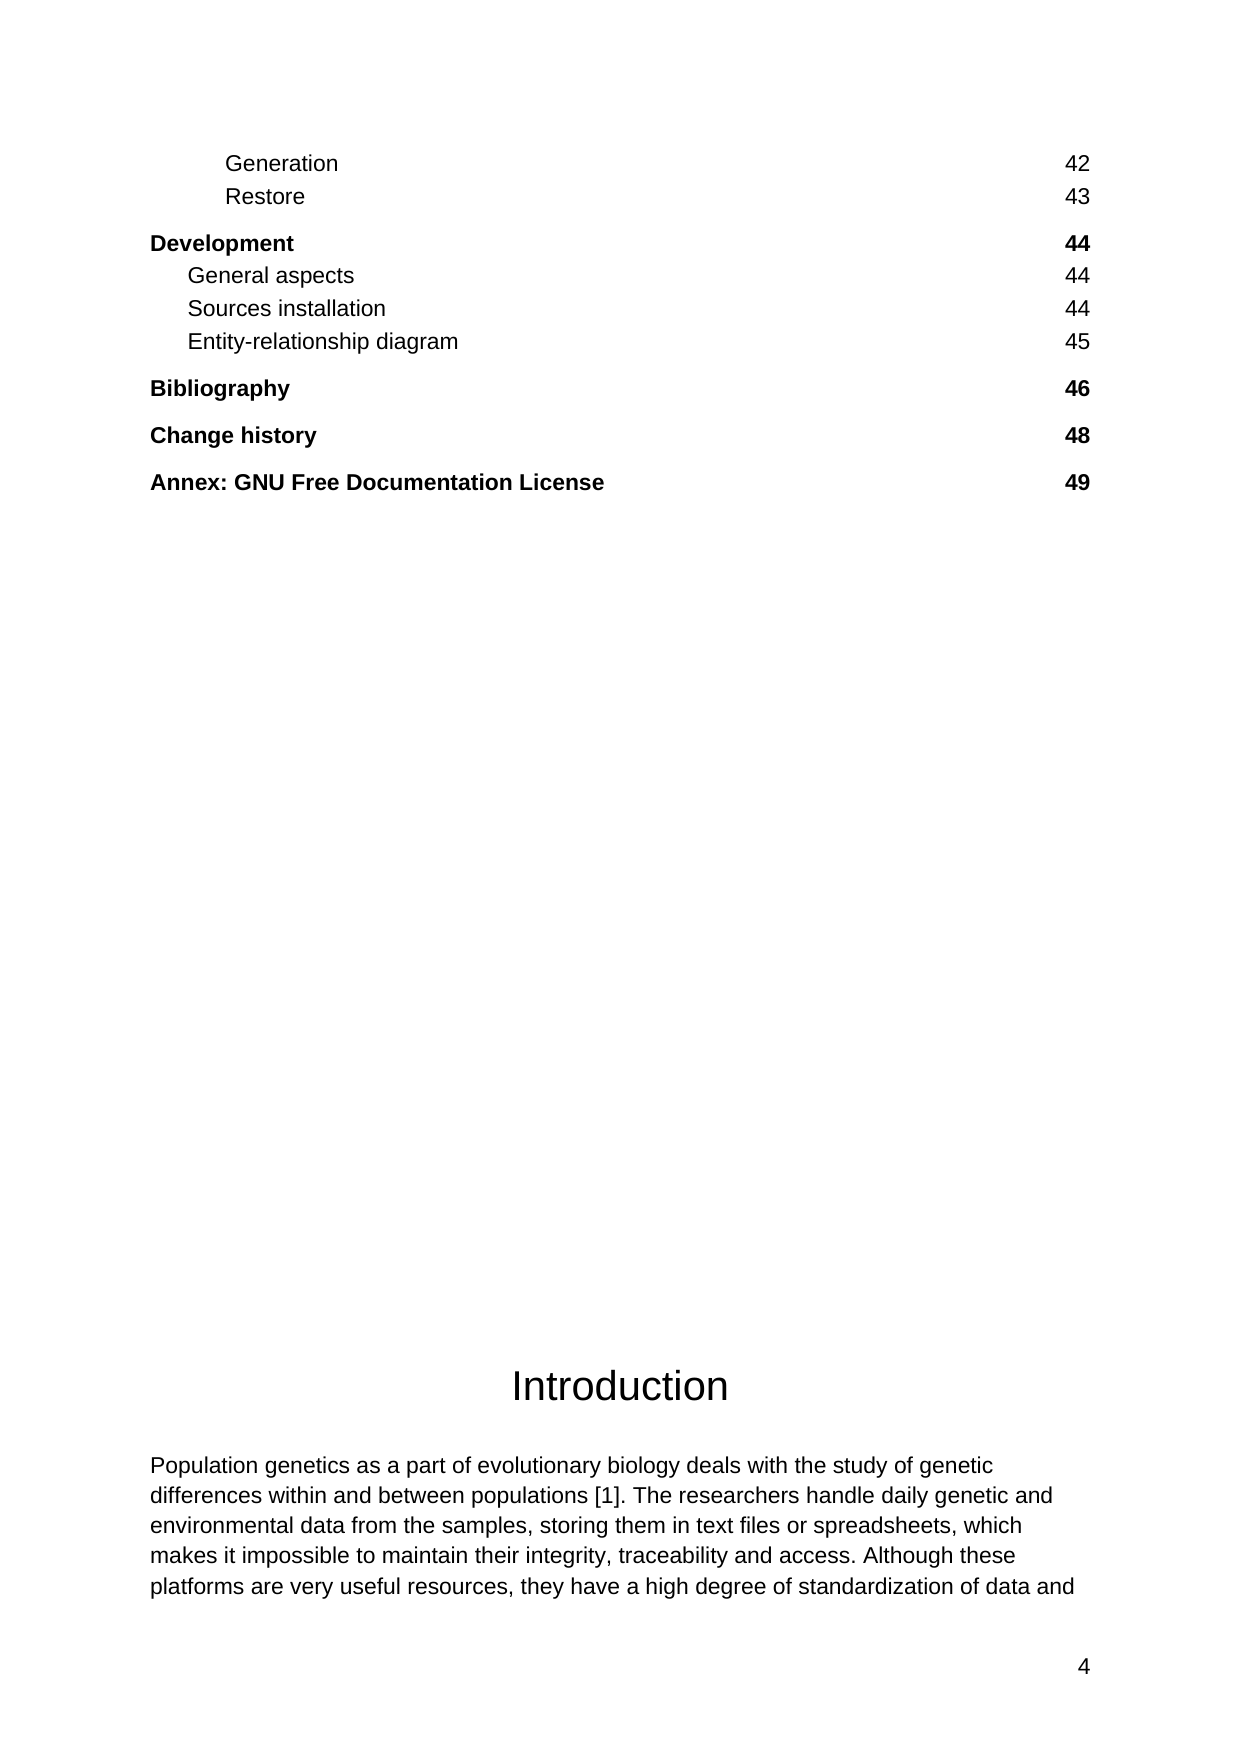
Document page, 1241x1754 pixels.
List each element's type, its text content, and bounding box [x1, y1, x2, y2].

text General aspects 44 [187, 262, 1090, 289]
text Sources installation 44 [187, 295, 1090, 321]
text Entity-relationship diagram 45 [187, 328, 1090, 354]
text Annex: GNU Free Documentation License 49 [150, 469, 1090, 496]
subtitle Introduction [150, 1361, 1090, 1409]
text Restore 43 [225, 183, 1090, 209]
text Generation 42 [225, 150, 1090, 176]
text Change history 48 [150, 422, 1090, 448]
text Population genetics as a part of evolutionary biology deals with the study of genetic differences within and between populations [1]. The researchers handle daily genetic and environmental data from the samples, storing them in text files or spreadsheets, which makes it impossible to maintain their integrity, traceability and access. Although these platforms are very useful resources, they have a high degree of standardization of data and [150, 1452, 1090, 1599]
text Bibliography 46 [150, 375, 1090, 401]
text Development 44 [150, 230, 1090, 256]
